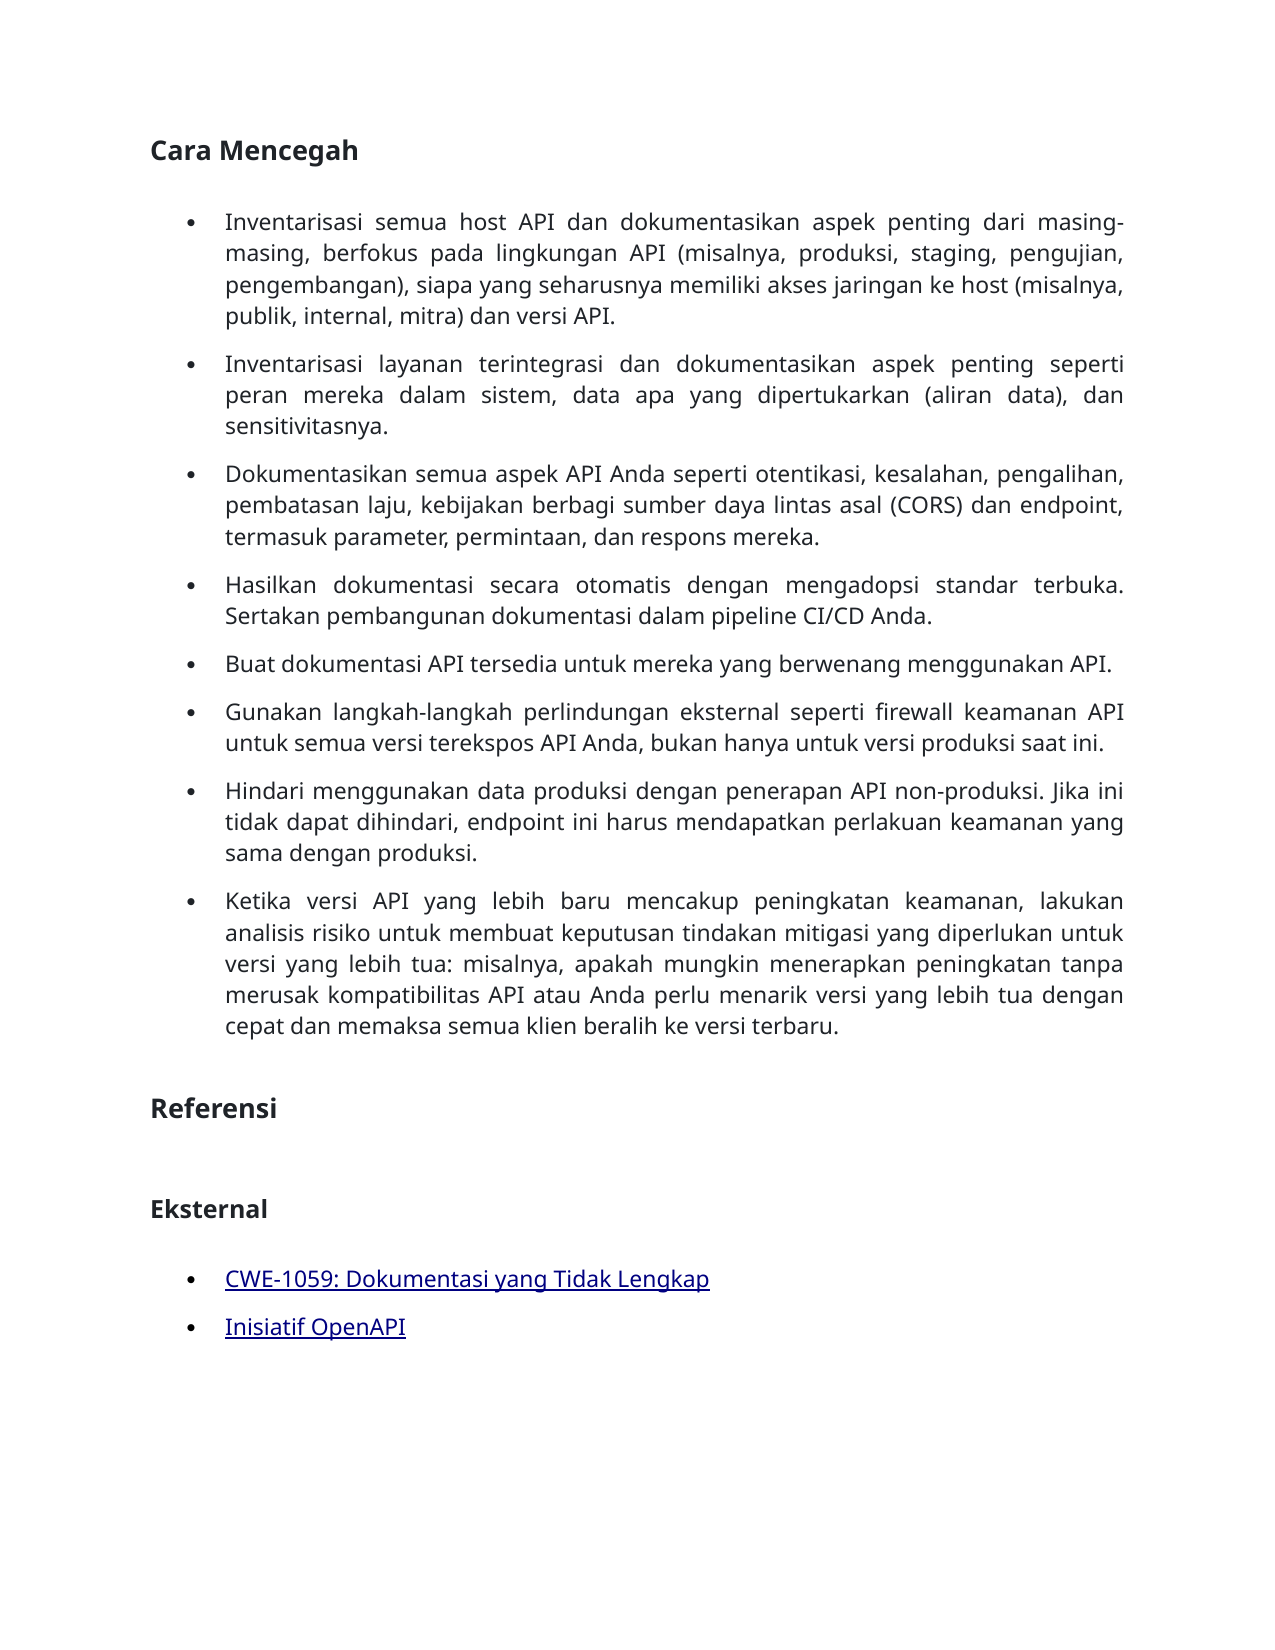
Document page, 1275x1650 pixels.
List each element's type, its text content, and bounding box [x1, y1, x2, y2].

list Dokumentasikan semua aspek API Anda seperti otentikasi, kesalahan, pengalihan, pembatasan laju, kebijakan berbagi sumber daya lintas asal (CORS) dan endpoint, termasuk parameter, permintaan, dan respons mereka. [187, 458, 1125, 552]
list Ketika versi API yang lebih baru mencakup peningkatan keamanan, lakukan analisis risiko untuk membuat keputusan tindakan mitigasi yang diperlukan untuk versi yang lebih tua: misalnya, apakah mungkin menerapkan peningkatan tanpa merusak kompatibilitas API atau Anda perlu menarik versi yang lebih tua dengan cepat dan memaksa semua klien beralih ke versi terbaru. [187, 885, 1125, 1041]
subtitle Cara Mencegah [150, 131, 1125, 168]
list Inventarisasi layanan terintegrasi dan dokumentasikan aspek penting seperti peran mereka dalam sistem, data apa yang dipertukarkan (aliran data), dan sensitivitasnya. [187, 348, 1125, 441]
list Gunakan langkah-langkah perlindungan eksternal seperti firewall keamanan API untuk semua versi terekspos API Anda, bukan hanya untuk versi produksi saat ini. [187, 696, 1125, 758]
list Inventarisasi semua host API dan dokumentasikan aspek penting dari masing-masing, berfokus pada lingkungan API (misalnya, produksi, staging, pengujian, pengembangan), siapa yang seharusnya memiliki akses jaringan ke host (misalnya, publik, internal, mitra) dan versi API. [187, 206, 1125, 331]
subtitle Eksternal [150, 1191, 1125, 1225]
subtitle Referensi [150, 1089, 1125, 1126]
list Hindari menggunakan data produksi dengan penerapan API non-produksi. Jika ini tidak dapat dihindari, endpoint ini harus mendapatkan perlakuan keamanan yang sama dengan produksi. [187, 775, 1125, 868]
list Hasilkan dokumentasi secara otomatis dengan mengadopsi standar terbuka. Sertakan pembangunan dokumentasi dalam pipeline CI/CD Anda. [187, 568, 1125, 631]
list CWE-1059: Dokumentasi yang Tidak Lengkap [187, 1263, 1125, 1294]
list Buat dokumentasi API tersedia untuk mereka yang berwenang menggunakan API. [187, 648, 1125, 679]
list Inisiatif OpenAPI [187, 1311, 1125, 1342]
